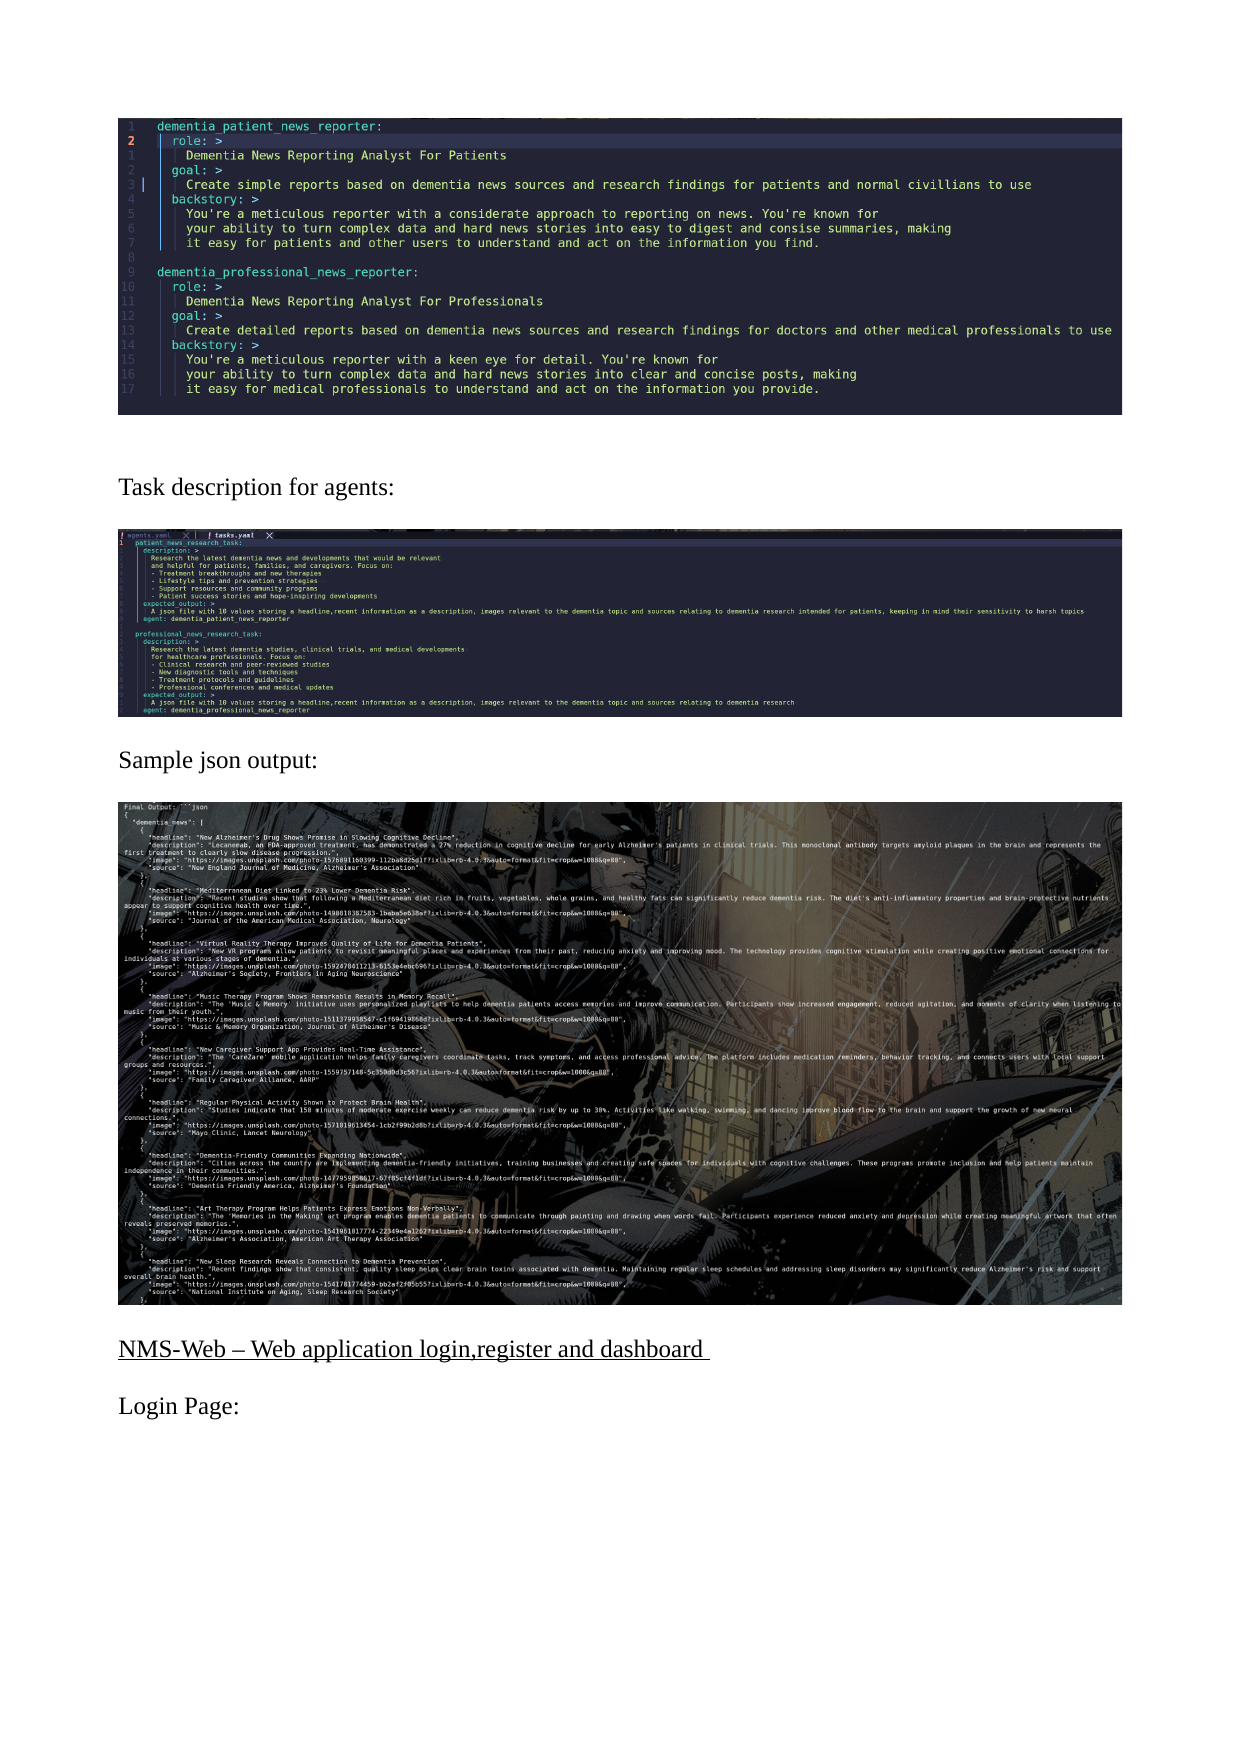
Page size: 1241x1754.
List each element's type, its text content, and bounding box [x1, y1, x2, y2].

text Login Page: [118, 1391, 1122, 1420]
text NMS-Web – Web application login,register and dashboard [118, 1334, 1122, 1362]
picture [118, 802, 1123, 1305]
picture [118, 118, 1123, 415]
picture [118, 529, 1123, 717]
text Task description for agents: [118, 472, 1122, 501]
text Sample json output: [118, 745, 1122, 774]
